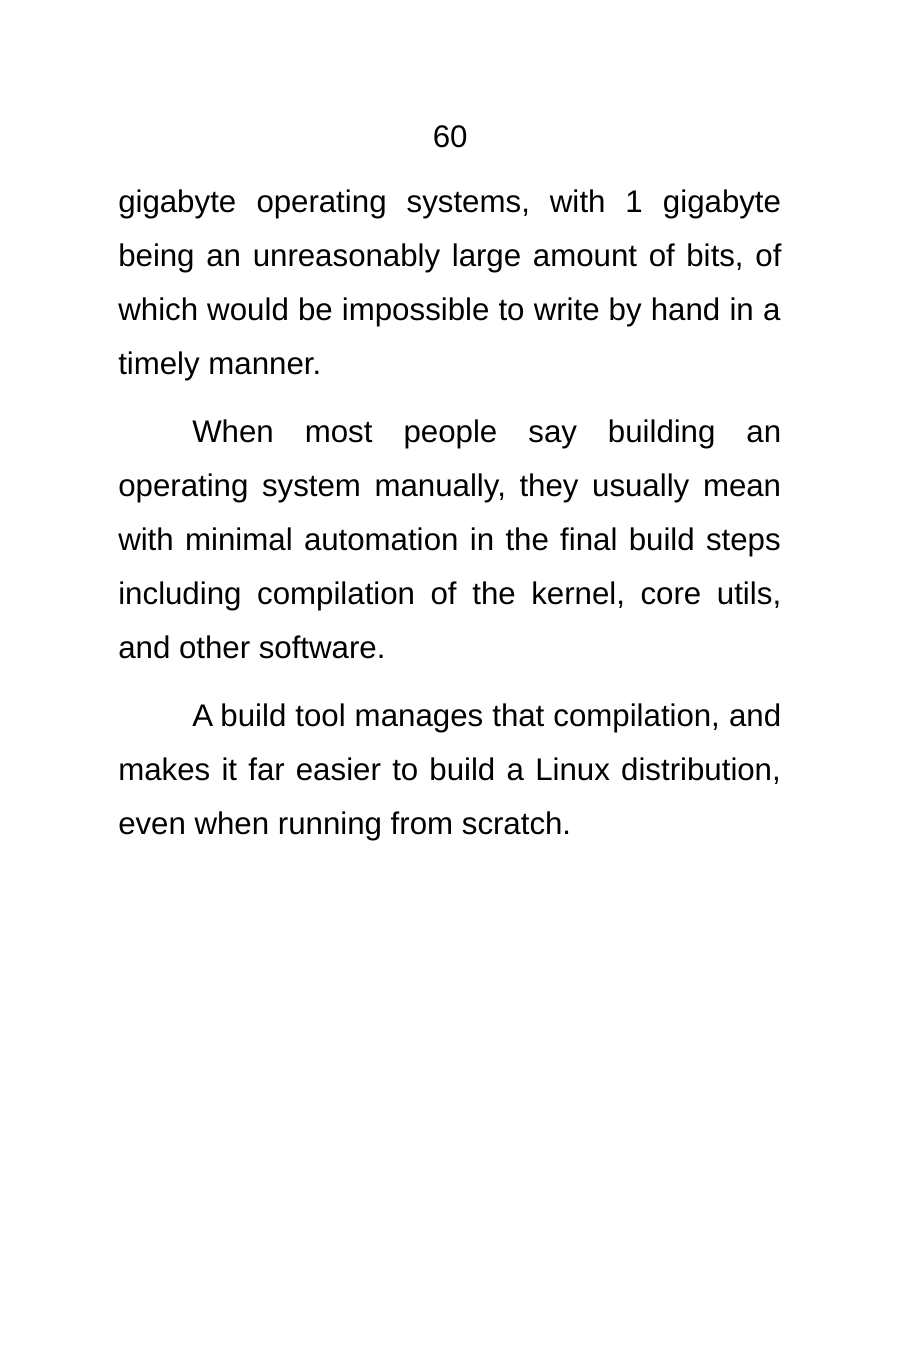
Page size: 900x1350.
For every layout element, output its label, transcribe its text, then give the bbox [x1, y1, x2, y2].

text A build tool manages that compilation, and makes it far easier to build a Linux distribution, even when running from scratch. [118, 697, 782, 841]
text gigabyte operating systems, with 1 gigabyte being an unreasonably large amount of bits, of which would be impossible to write by hand in a timely manner. [118, 183, 782, 381]
text When most people say building an operating system manually, they usually mean with minimal automation in the final build steps including compilation of the kernel, core utils, and other software. [118, 413, 782, 665]
